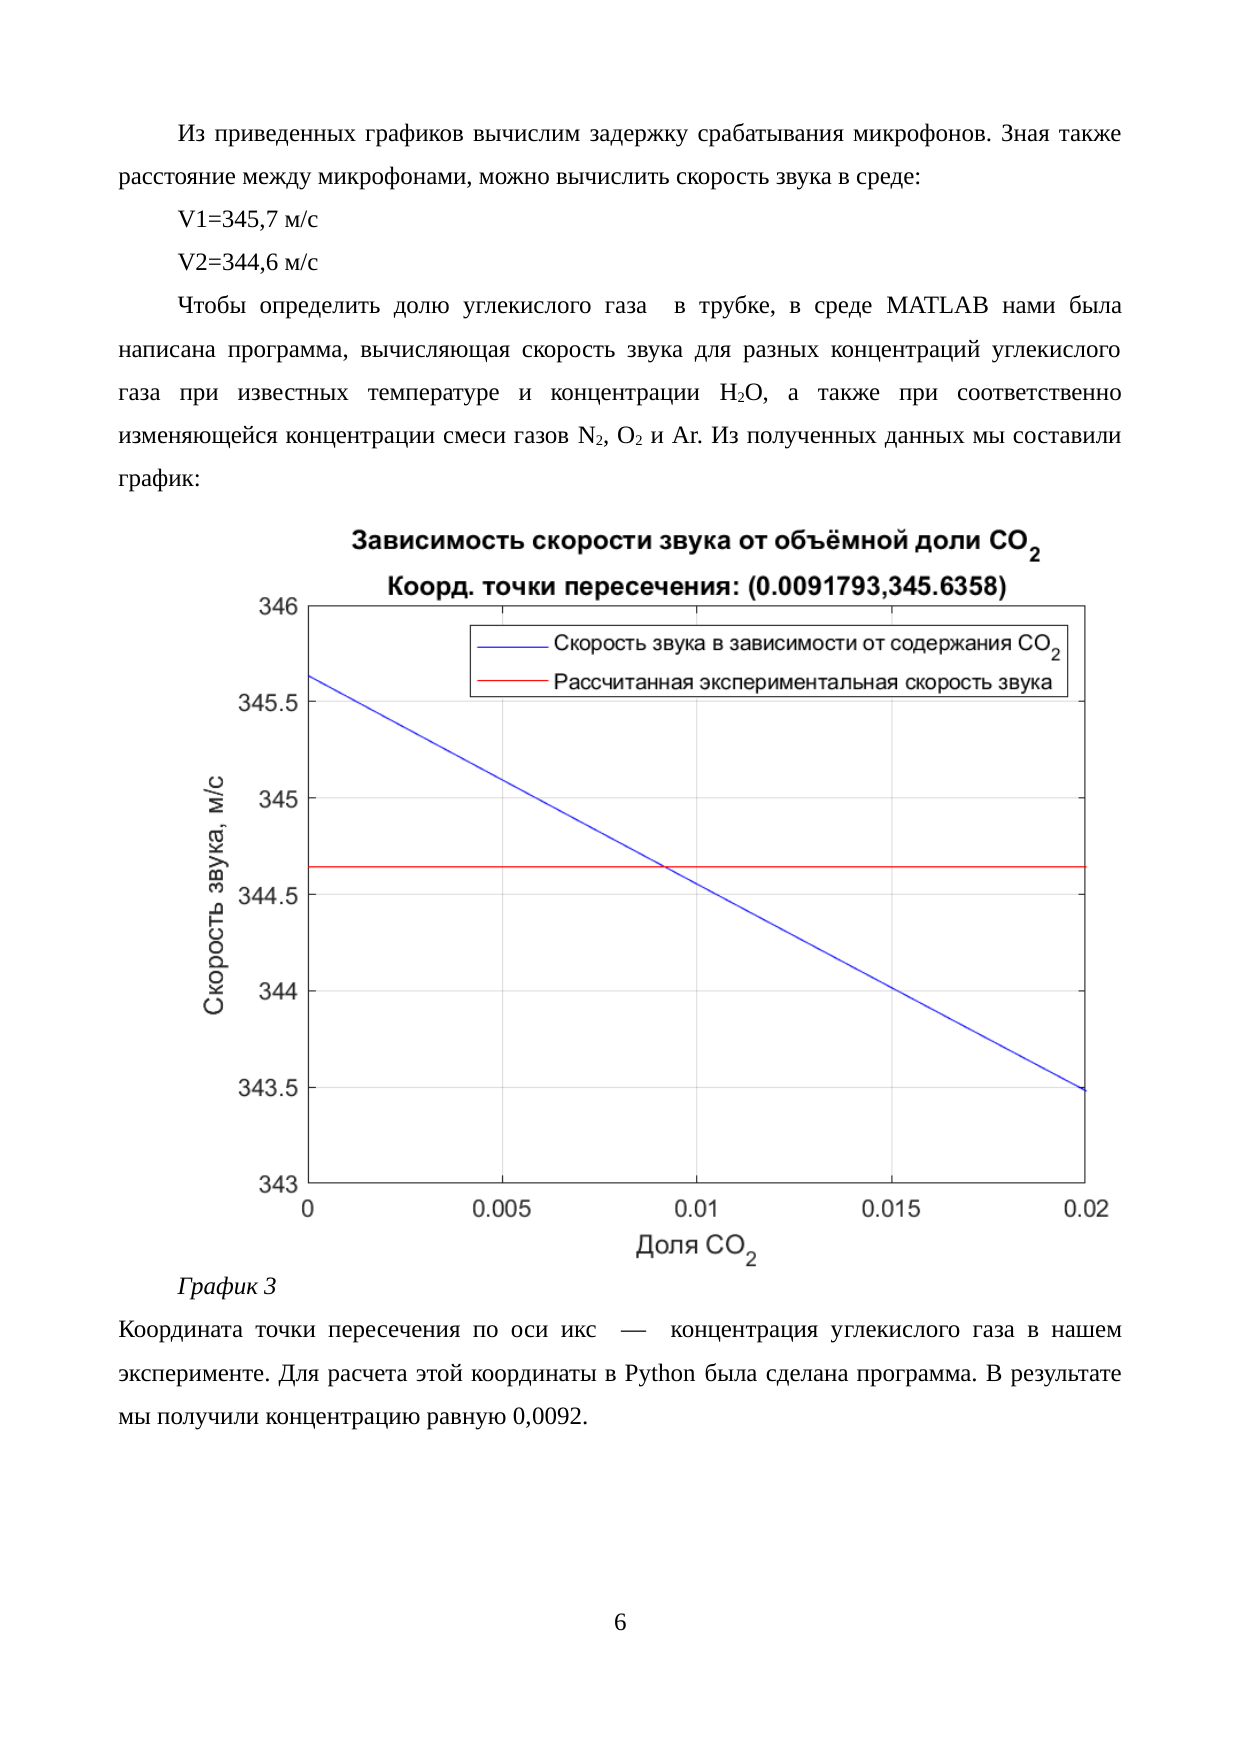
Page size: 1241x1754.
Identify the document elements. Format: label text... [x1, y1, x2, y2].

picture [177, 518, 1182, 1272]
text Координата точки пересечения по оси икс — концентрация углекислого газа в нашем эксперименте. Для расчета этой координаты в Python была сделана программа. В результате мы получили концентрацию равную 0,0092. [118, 506, 1181, 1429]
text Из приведенных графиков вычислим задержку срабатывания микрофонов. Зная также расстояние между микрофонами, можно вычислить скорость звука в среде: [118, 118, 1122, 190]
text V1=345,7 м/с [118, 204, 1122, 233]
text График 3 [177, 1272, 1181, 1300]
text V2=344,6 м/с [118, 247, 1122, 276]
text Чтобы определить долю углекислого газа в трубке, в среде MATLAB нами была написана программа, вычисляющая скорость звука для разных концентраций углекислого газа при известных температуре и концентрации H2O, а также при соответственно изменяющейся концентрации смеси газов N2, O2 и Ar. Из полученных данных мы составили график: [118, 291, 1122, 492]
